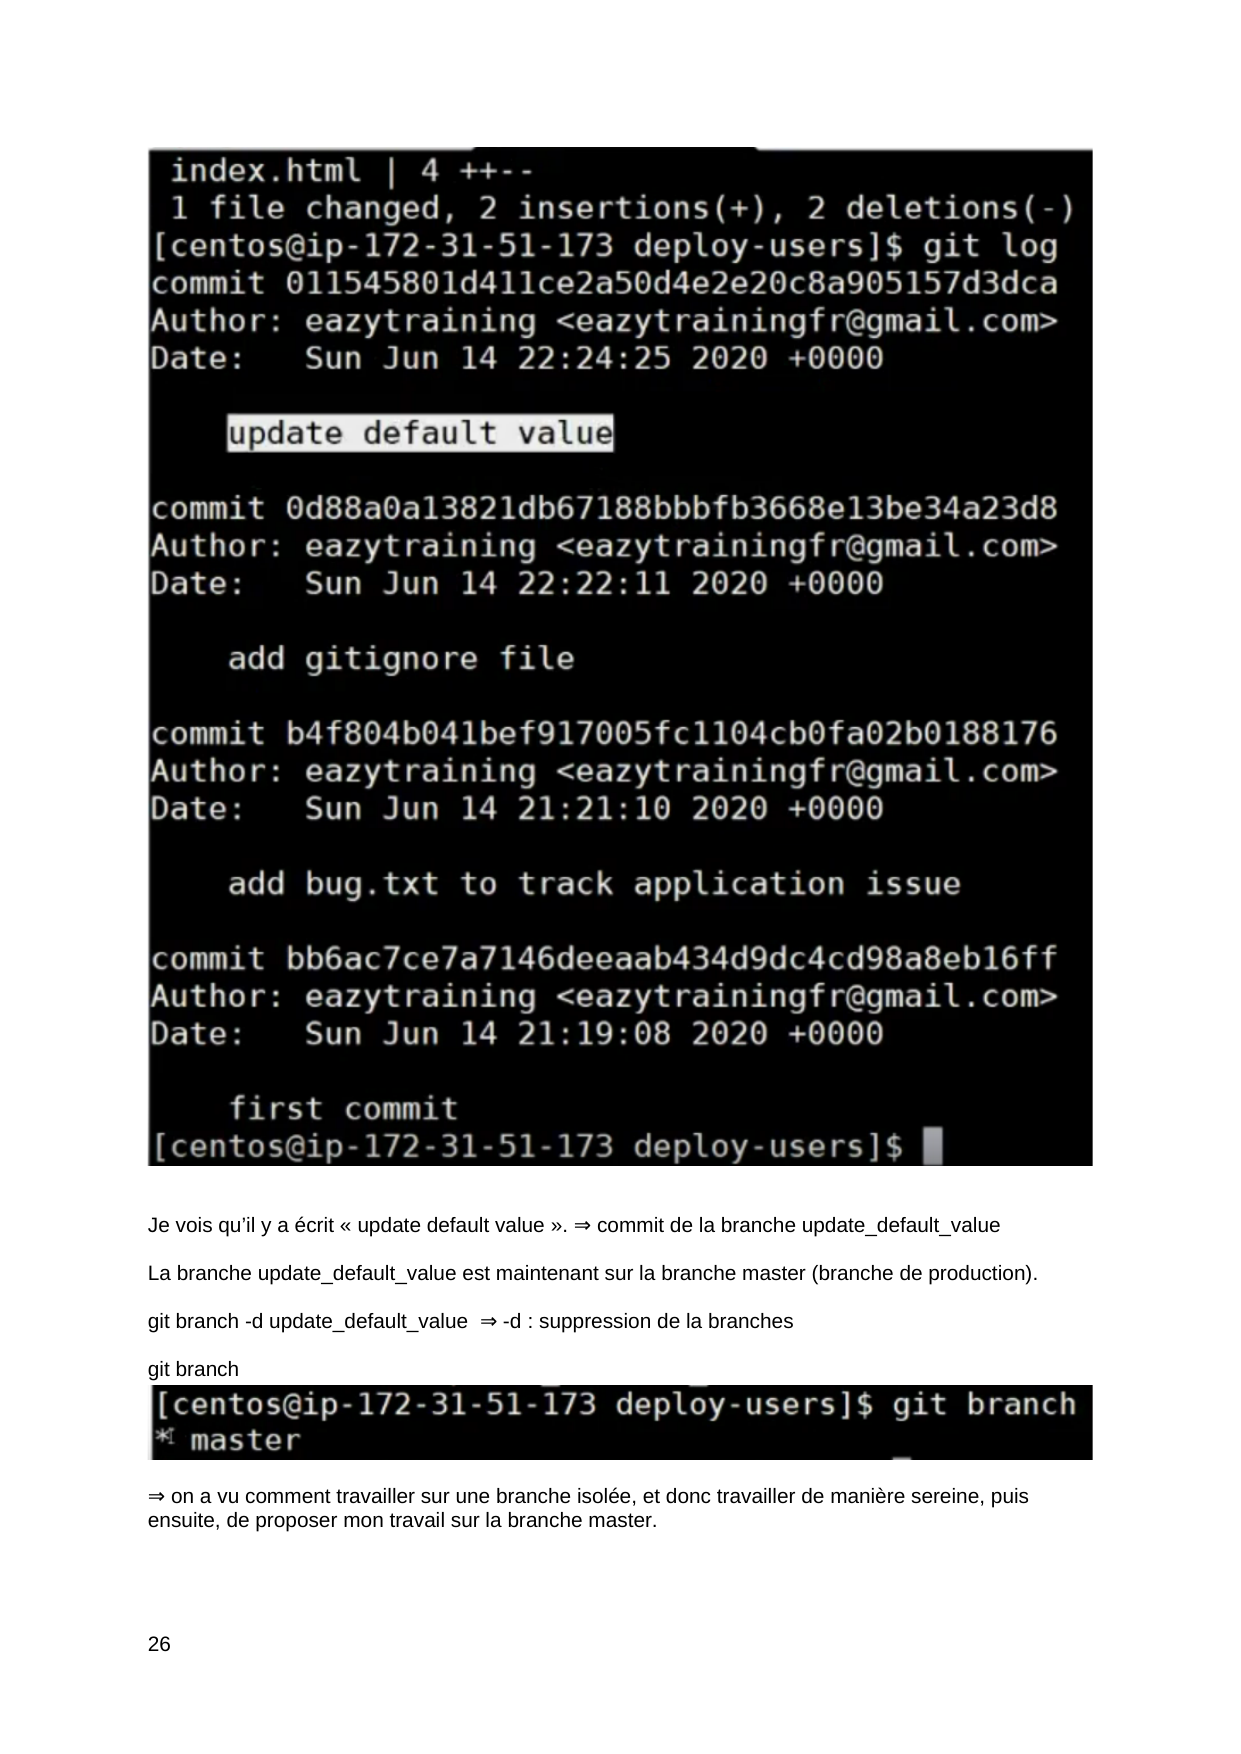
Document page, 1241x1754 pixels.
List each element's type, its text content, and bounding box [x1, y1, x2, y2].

picture [147, 1385, 1093, 1460]
text Je vois qu’il y a écrit « update default value ». ⇒ commit de la branche update_default_value [148, 1213, 1093, 1237]
text ⇒ on a vu comment travailler sur une branche isolée, et donc travailler de manière sereine, puis ensuite, de proposer mon travail sur la branche master. [148, 1484, 1093, 1532]
picture [147, 147, 1093, 1166]
text git branch [148, 1357, 1093, 1381]
text git branch -d update_default_value ⇒ -d : suppression de la branches [148, 1309, 1093, 1333]
text La branche update_default_value est maintenant sur la branche master (branche de production). [148, 1261, 1093, 1285]
